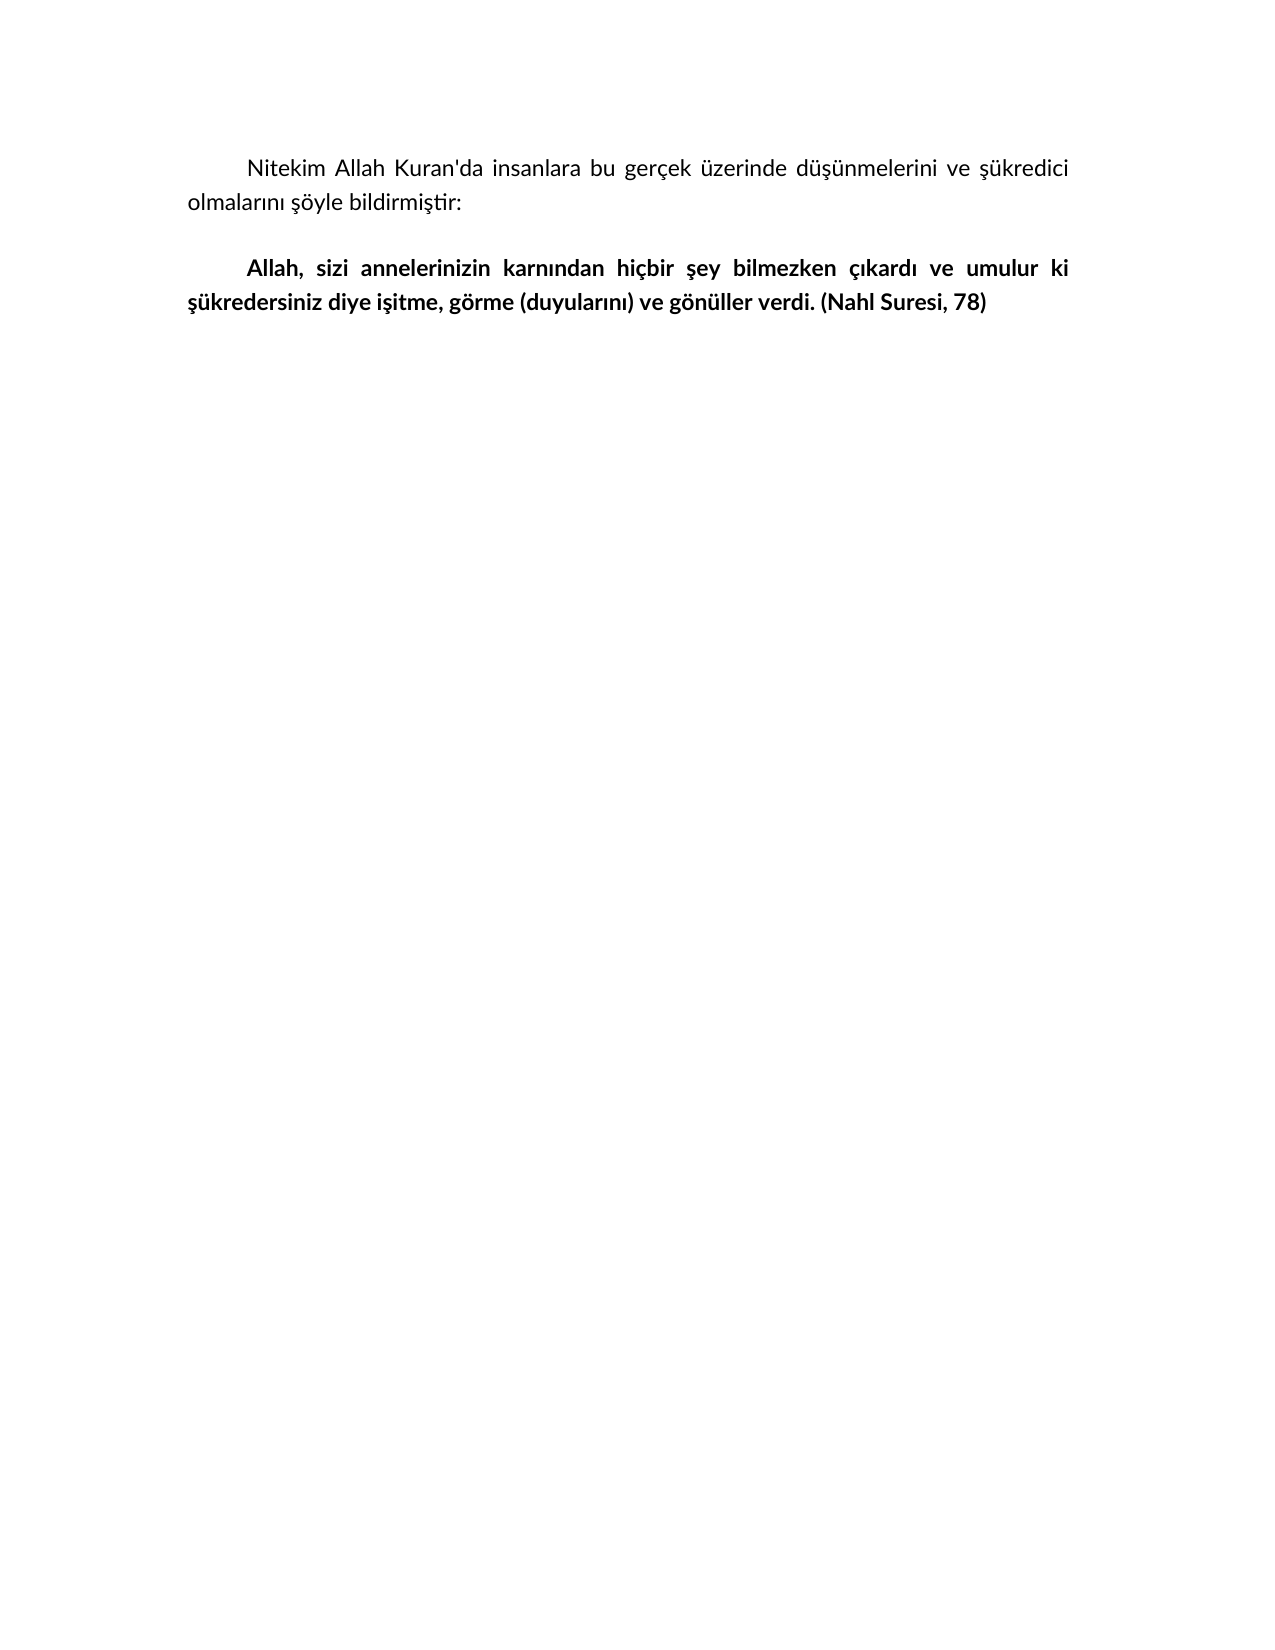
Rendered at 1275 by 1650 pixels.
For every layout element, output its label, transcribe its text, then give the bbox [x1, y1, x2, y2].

text Allah, sizi annelerinizin karnından hiçbir şey bilmezken çıkardı ve umulur ki şükredersiniz diye işitme, görme (duyularını) ve gönüller verdi. (Nahl Suresi, 78) [187, 250, 1070, 317]
text Nitekim Allah Kuran'da insanlara bu gerçek üzerinde düşünmelerini ve şükredici olmalarını şöyle bildirmiştir: [187, 150, 1070, 217]
